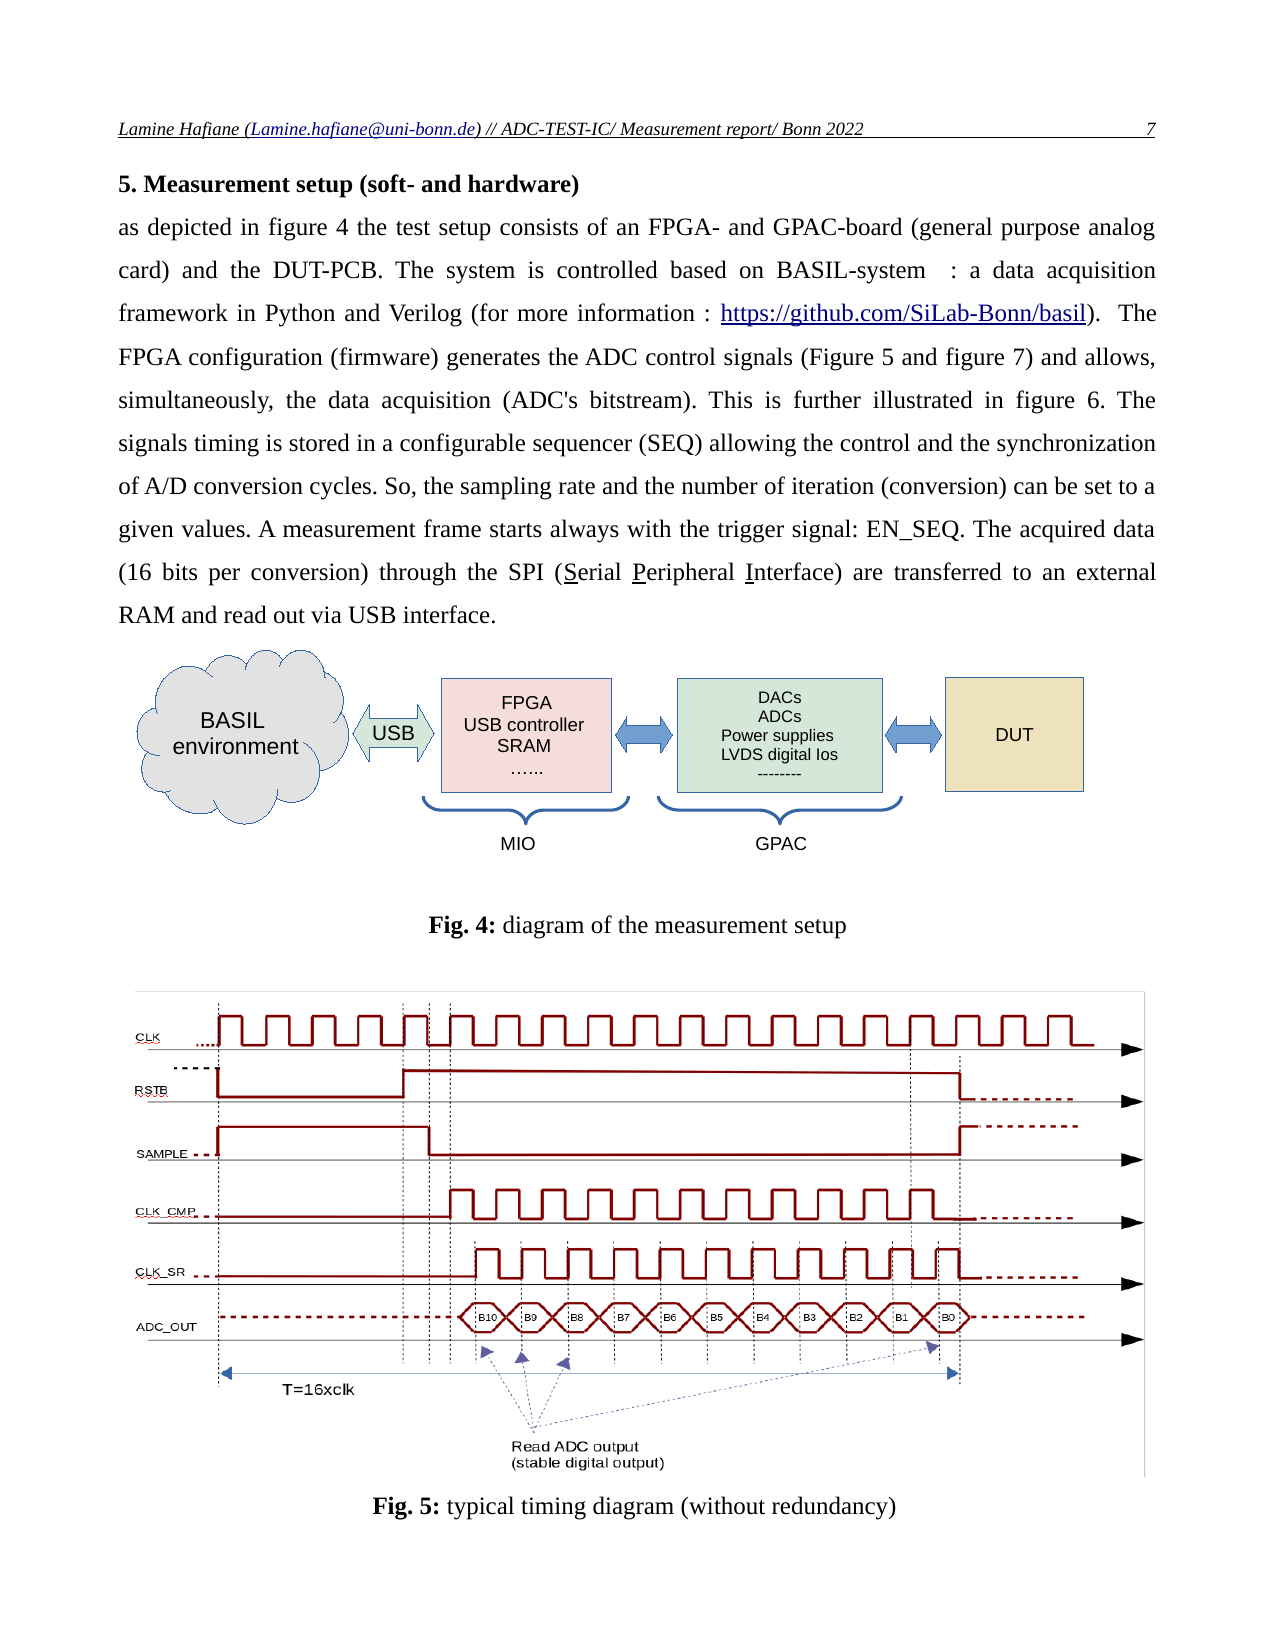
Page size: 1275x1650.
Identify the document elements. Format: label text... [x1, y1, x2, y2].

text Fig. 4: diagram of the measurement setup [118, 643, 1157, 938]
text as depicted in figure 4 the test setup consists of an FPGA- and GPAC-board (general purpose analog card) and the DUT-PCB. The system is controlled based on BASIL-system : a data acquisition framework in Python and Verilog (for more information : https://github.com/SiLab-Bonn/basil). The FPGA configuration (firmware) generates the ADC control signals (Figure 5 and figure 7) and allows, simultaneously, the data acquisition (ADC's bitstream). This is further illustrated in figure 6. The signals timing is stored in a configurable sequencer (SEQ) allowing the control and the synchronization of A/D conversion cycles. So, the sampling rate and the number of iteration (conversion) can be set to a given values. A measurement frame starts always with the trigger signal: EN_SEQ. The acquired data (16 bits per conversion) through the SPI (Serial Peripheral Interface) are transferred to an external RAM and read out via USB interface. [118, 212, 1157, 629]
text 5. Measurement setup (soft- and hardware) [118, 169, 1157, 198]
text Fig. 5: typical timing diagram (without redundancy) [118, 996, 1157, 1520]
picture [135, 988, 1148, 1477]
